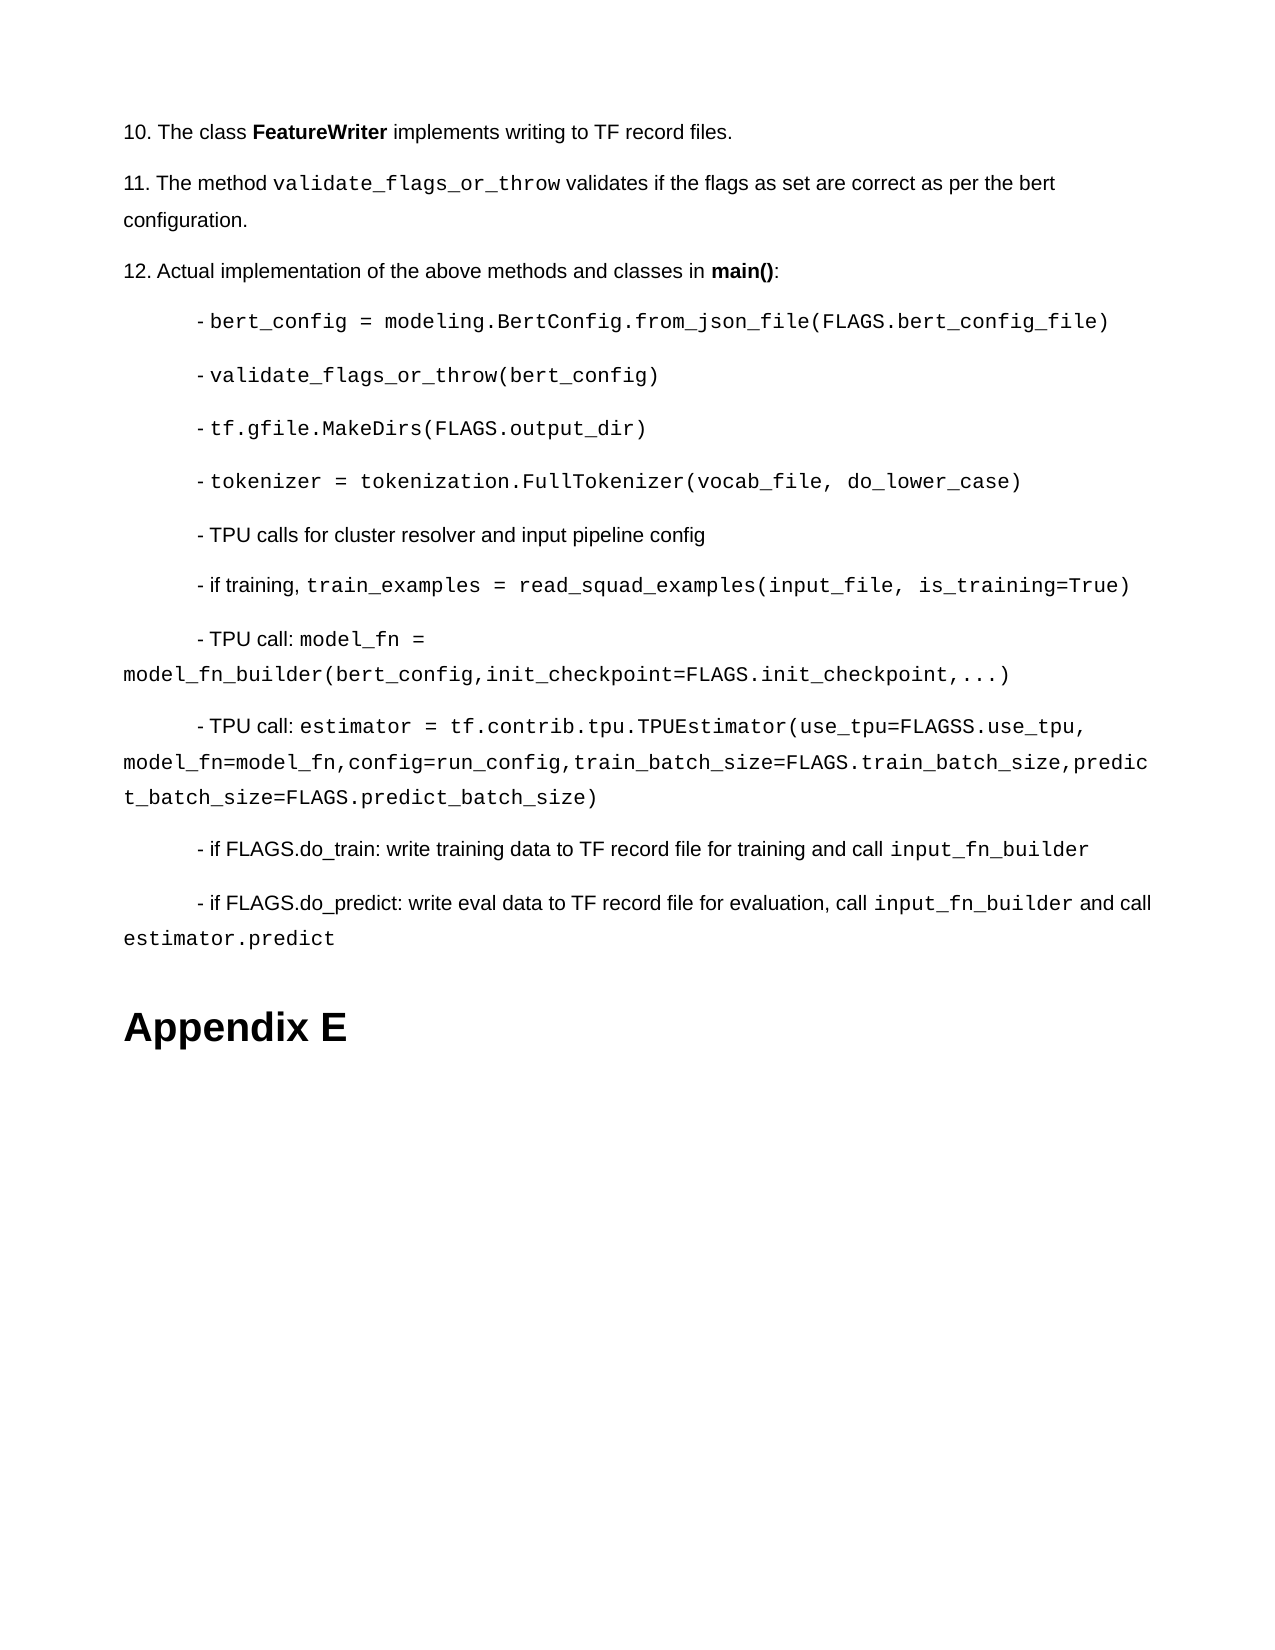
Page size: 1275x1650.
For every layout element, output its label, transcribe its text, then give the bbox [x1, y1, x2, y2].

text 12. Actual implementation of the above methods and classes in main(): [123, 259, 1152, 283]
text - if FLAGS.do_train: write training data to TF record file for training and call input_fn_builder [123, 837, 1152, 863]
text - bert_config = modeling.BertConfig.from_json_file(FLAGS.bert_config_file) [123, 309, 1152, 335]
text - TPU call: model_fn = model_fn_builder(bert_config,init_checkpoint=FLAGS.init_checkpoint,...) [123, 627, 1152, 688]
text - if FLAGS.do_predict: write eval data to TF record file for evaluation, call input_fn_builder and call estimator.predict [123, 891, 1152, 952]
text 11. The method validate_flags_or_throw validates if the flags as set are correct as per the bert configuration. [123, 171, 1152, 232]
subtitle Appendix E [123, 1003, 1152, 1050]
text - validate_flags_or_throw(bert_config) [123, 363, 1152, 388]
text 10. The class FeatureWriter implements writing to TF record files. [123, 120, 1152, 144]
text - TPU calls for cluster resolver and input pipeline config [123, 523, 1152, 547]
text - TPU call: estimator = tf.contrib.tpu.TPUEstimator(use_tpu=FLAGSS.use_tpu, model_fn=model_fn,config=run_config,train_batch_size=FLAGS.train_batch_size,predict_batch_size=FLAGS.predict_batch_size) [123, 714, 1152, 811]
text - tokenizer = tokenization.FullTokenizer(vocab_file, do_lower_case) [123, 469, 1152, 495]
text - tf.gfile.MakeDirs(FLAGS.output_dir) [123, 416, 1152, 442]
text - if training, train_examples = read_squad_examples(input_file, is_training=True) [123, 573, 1152, 599]
